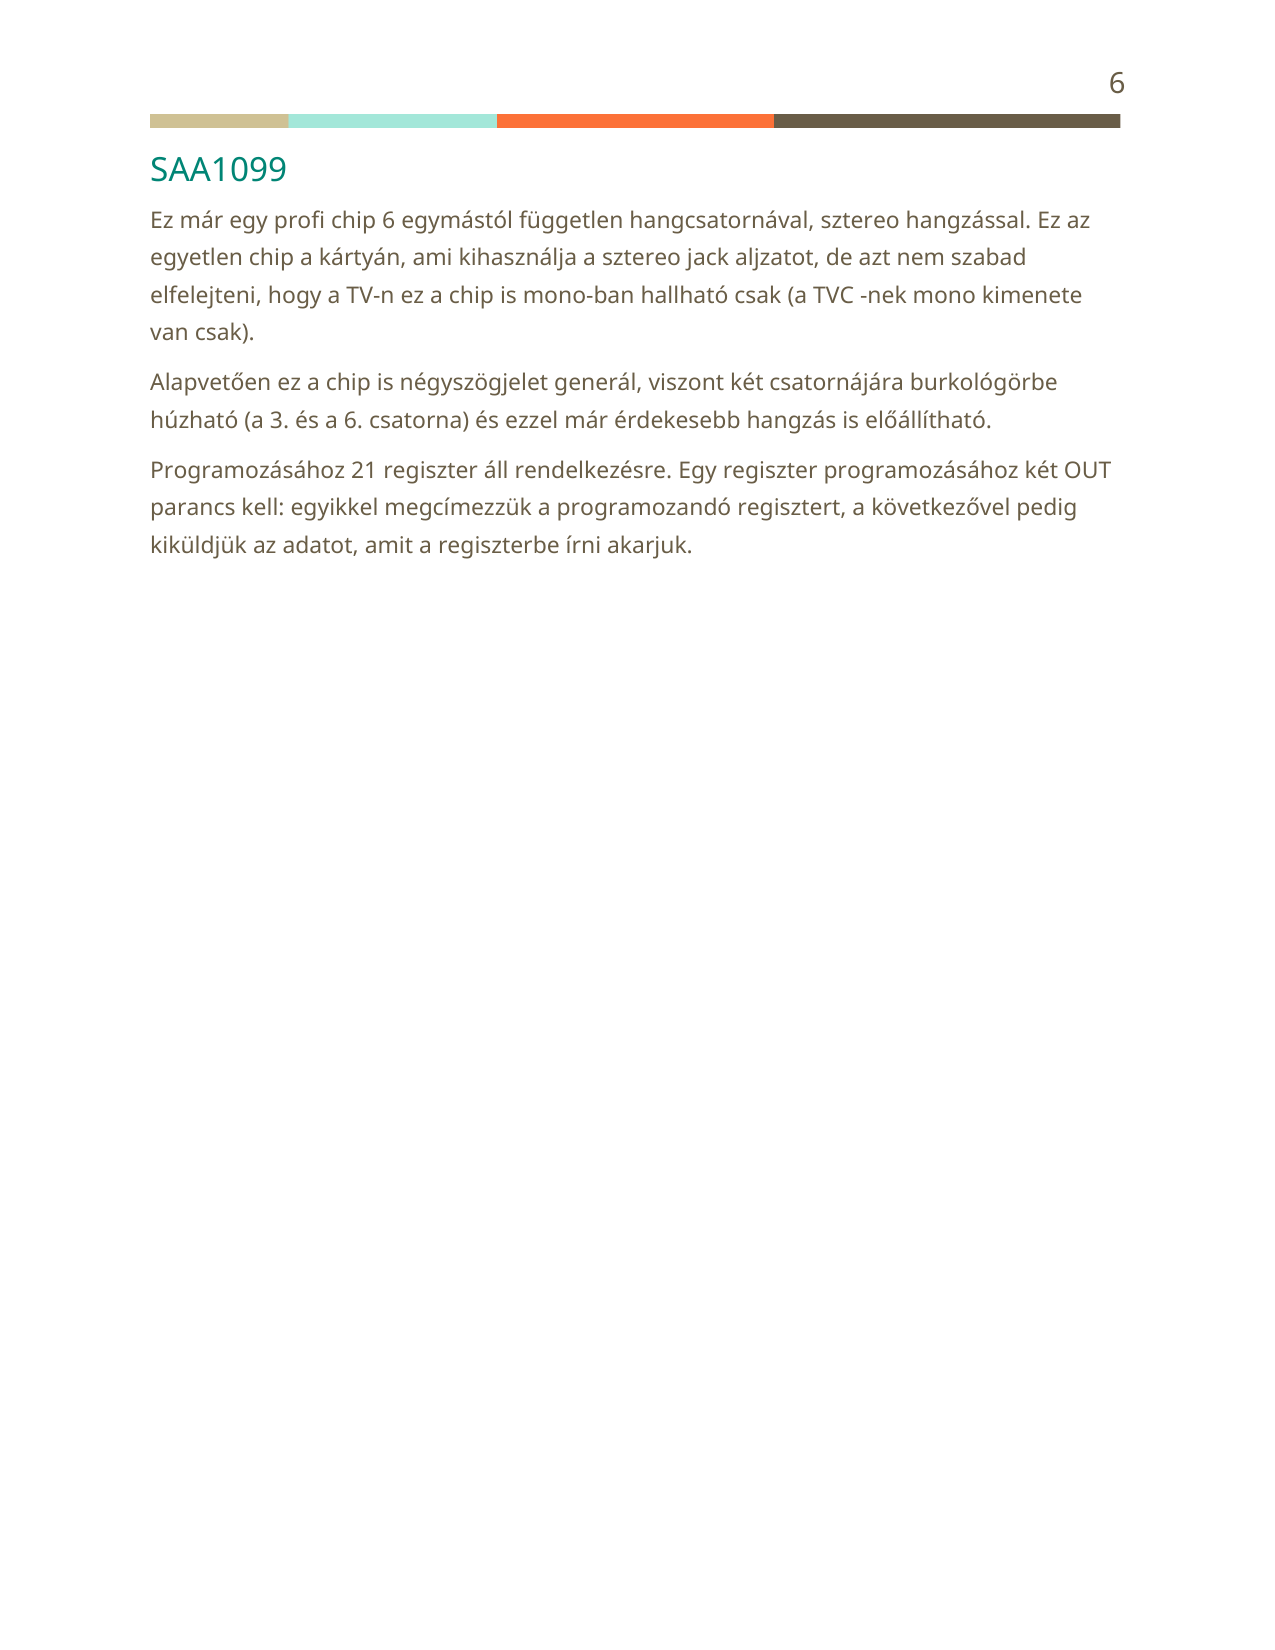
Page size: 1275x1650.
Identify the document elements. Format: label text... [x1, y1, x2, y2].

picture [150, 114, 1121, 128]
text Ez már egy profi chip 6 egymástól független hangcsatornával, sztereo hangzással. Ez az egyetlen chip a kártyán, ami kihasználja a sztereo jack aljzatot, de azt nem szabad elfelejteni, hogy a TV-n ez a chip is mono-ban hallható csak (a TVC -nek mono kimenete van csak). [150, 204, 1125, 348]
text Alapvetően ez a chip is négyszögjelet generál, viszont két csatornájára burkológörbe húzható (a 3. és a 6. csatorna) és ezzel már érdekesebb hangzás is előállítható. [150, 366, 1125, 435]
text Programozásához 21 regiszter áll rendelkezésre. Egy regiszter programozásához két OUT parancs kell: egyikkel megcímezzük a programozandó regisztert, a következővel pedig kiküldjük az adatot, amit a regiszterbe írni akarjuk. [150, 454, 1125, 560]
subtitle SAA1099 [150, 146, 1125, 191]
